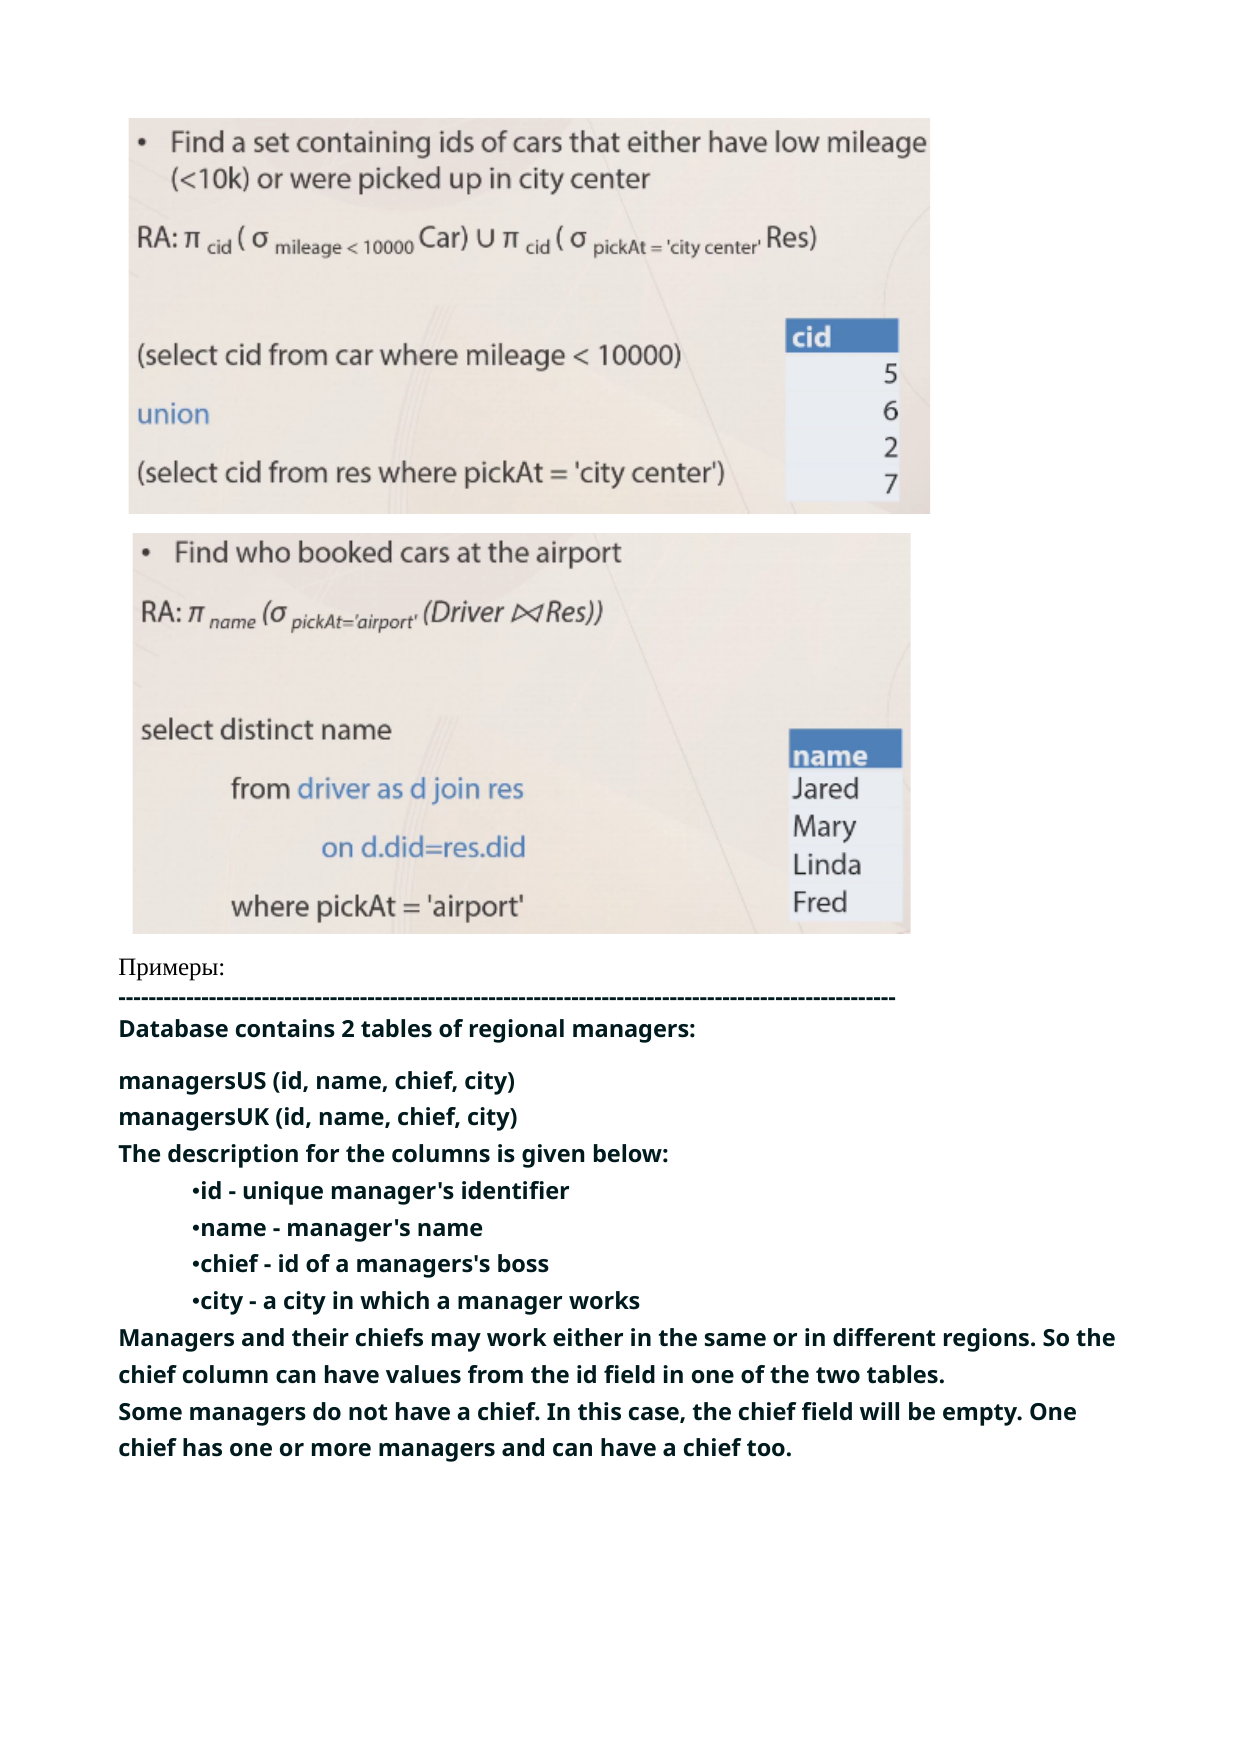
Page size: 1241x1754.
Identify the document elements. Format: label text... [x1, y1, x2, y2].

text Database contains 2 tables of regional managers: [118, 1013, 1122, 1044]
list id - unique manager's identifier [118, 1174, 1122, 1206]
list city - a city in which a manager works [118, 1284, 1122, 1317]
text The description for the columns is given below: [118, 1137, 1122, 1169]
text Примеры: [118, 952, 1122, 981]
text Managers and their chiefs may work either in the same or in different regions. So the chief column can have values from the id field in one of the two tables. [118, 1321, 1122, 1390]
text Some managers do not have a chief. In this case, the chief field will be empty. One chief has one or more managers and can have a chief too. [118, 1395, 1122, 1464]
text managersUS (id, name, chief, city) [118, 1064, 1122, 1096]
list chief - id of a managers's boss [118, 1248, 1122, 1280]
picture [128, 118, 931, 514]
text managersUK (id, name, chief, city) [118, 1101, 1122, 1133]
text ------------------------------------------------------------------------------------------------------- [118, 981, 1122, 1013]
picture [132, 533, 911, 934]
list name - manager's name [118, 1211, 1122, 1243]
